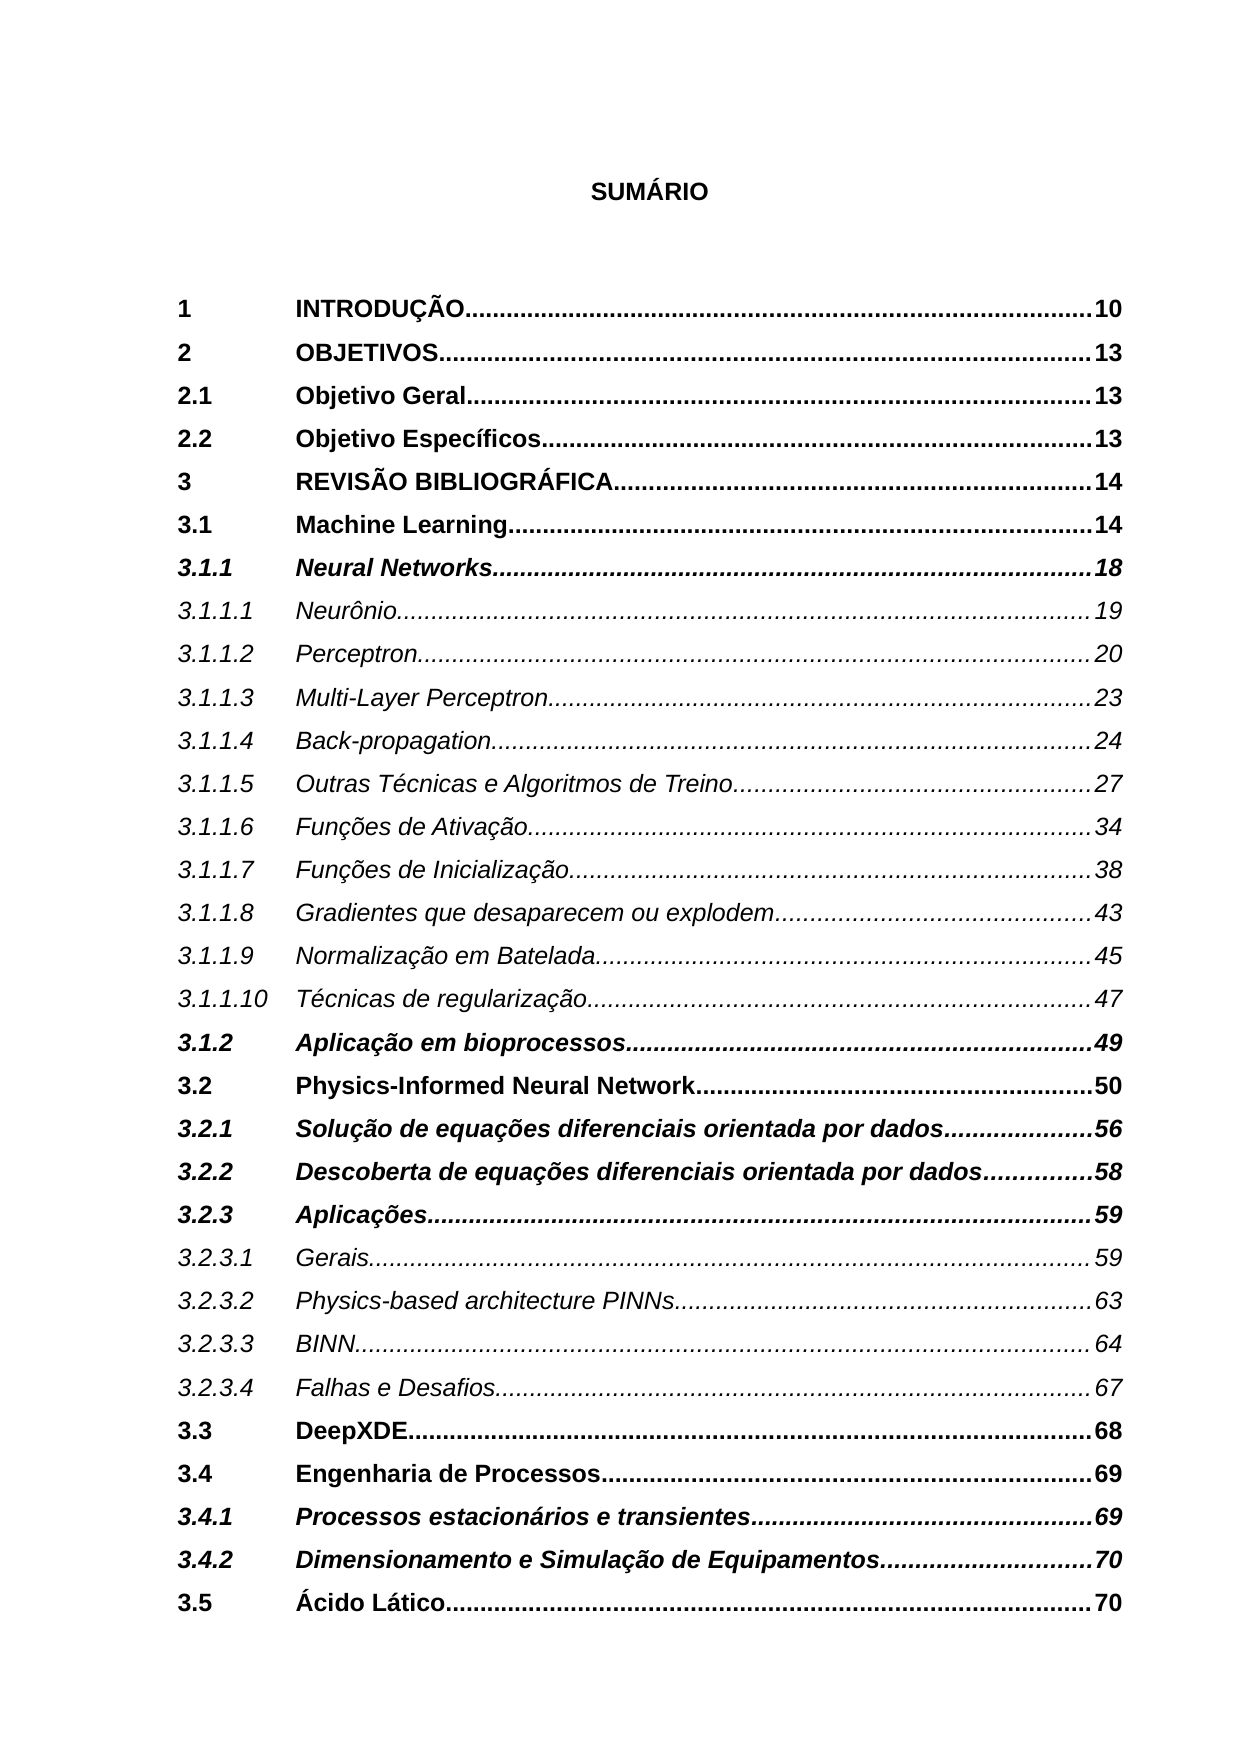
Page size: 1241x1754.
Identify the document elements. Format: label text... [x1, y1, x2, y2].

text 3.1.1.7 Funções de Inicialização 38 [177, 855, 1122, 884]
text 2.1 Objetivo Geral 13 [177, 381, 1122, 409]
text 3.1.1.4 Back-propagation 24 [177, 726, 1122, 754]
text 3.1.1.5 Outras Técnicas e Algoritmos de Treino 27 [177, 769, 1122, 798]
text 2.2 Objetivo Específicos 13 [177, 424, 1122, 453]
text 3.2.3.4 Falhas e Desafios 67 [177, 1373, 1122, 1401]
text 3.1.1.1 Neurônio 19 [177, 596, 1122, 625]
text 3.1.1.6 Funções de Ativação 34 [177, 812, 1122, 841]
text 3.3 DeepXDE 68 [177, 1416, 1122, 1444]
text 3.4.2 Dimensionamento e Simulação de Equipamentos 70 [177, 1545, 1122, 1574]
text 3.4.1 Processos estacionários e transientes 69 [177, 1502, 1122, 1531]
text 3.1.1.2 Perceptron 20 [177, 639, 1122, 668]
text 1 Introdução 10 [177, 294, 1122, 323]
text 3.1.1.8 Gradientes que desaparecem ou explodem 43 [177, 898, 1122, 927]
text 3.1.1.3 Multi-Layer Perceptron 23 [177, 683, 1122, 711]
text 3.1.1.10 Técnicas de regularização 47 [177, 984, 1122, 1013]
text 3.2.3.1 Gerais 59 [177, 1243, 1122, 1272]
text 3.1.1.9 Normalização em Batelada 45 [177, 941, 1122, 970]
text 3.1.1 Neural Networks 18 [177, 553, 1122, 582]
text 3.2.3 Aplicações 59 [177, 1200, 1122, 1229]
text 3.2 Physics-Informed Neural Network 50 [177, 1071, 1122, 1099]
text 3.2.2 Descoberta de equações diferenciais orientada por dados 58 [177, 1157, 1122, 1186]
text 3.1 Machine Learning 14 [177, 510, 1122, 539]
text 3.2.1 Solução de equações diferenciais orientada por dados 56 [177, 1114, 1122, 1143]
text 3.4 Engenharia de Processos 69 [177, 1459, 1122, 1488]
text 2 Objetivos 13 [177, 338, 1122, 366]
text 3.2.3.2 Physics-based architecture PINNs 63 [177, 1286, 1122, 1315]
text 3.1.2 Aplicação em bioprocessos 49 [177, 1028, 1122, 1056]
text 3.5 Ácido Lático 70 [177, 1588, 1122, 1617]
subtitle Sumário [177, 177, 1122, 206]
text 3 Revisão Bibliográfica 14 [177, 467, 1122, 496]
text 3.2.3.3 BINN 64 [177, 1329, 1122, 1358]
